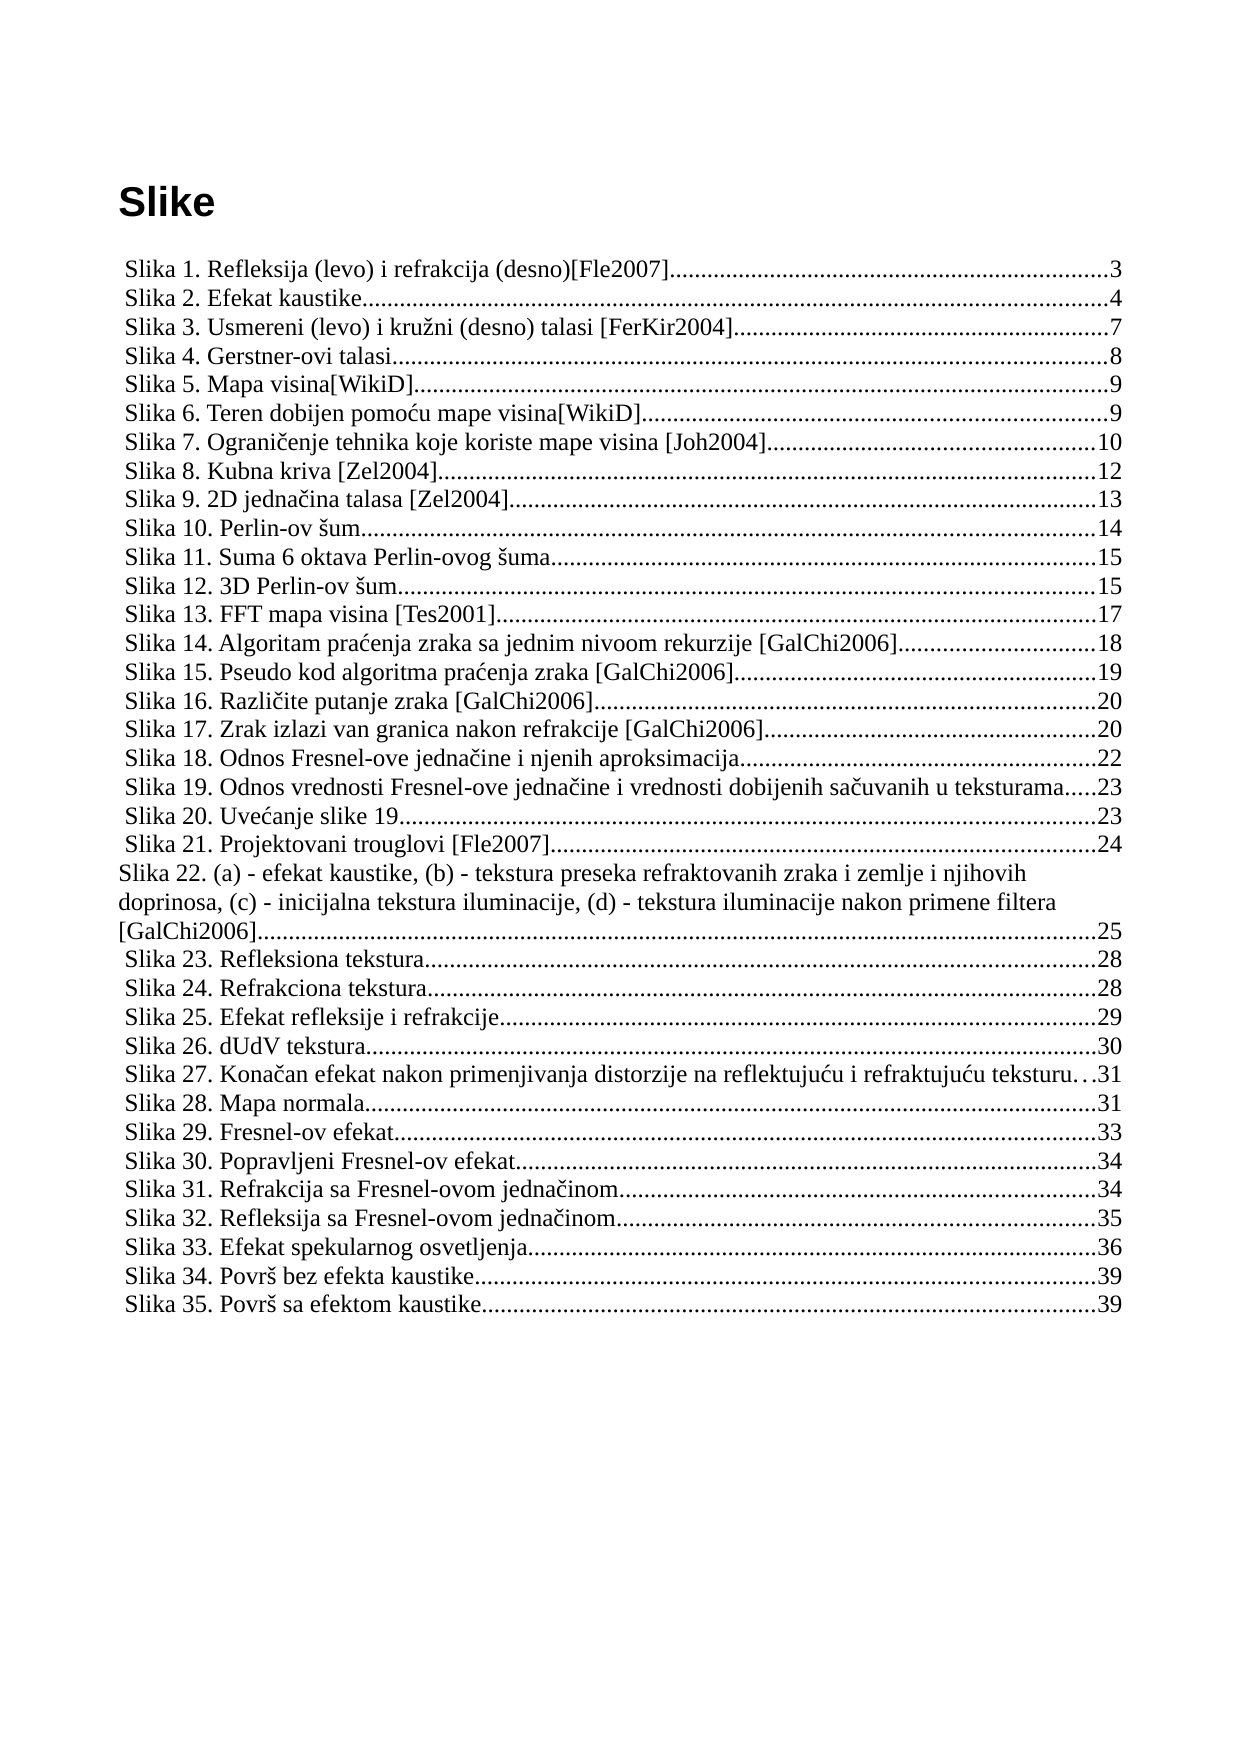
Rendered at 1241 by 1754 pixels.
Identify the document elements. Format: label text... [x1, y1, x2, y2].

text Slika 30. Popravljeni Fresnel-ov efekat 34 [118, 1146, 1122, 1174]
text Slika 11. Suma 6 oktava Perlin-ovog šuma 15 [118, 542, 1122, 571]
text Slika 22. (a) - efekat kaustike, (b) - tekstura preseka refraktovanih zraka i zemlje i njihovih doprinosa, (c) - inicijalna tekstura iluminacije, (d) - tekstura iluminacije nakon primene filtera [GalChi2006] 25 [118, 858, 1122, 944]
text Slika 29. Fresnel-ov efekat 33 [118, 1117, 1122, 1146]
text Slika 16. Različite putanje zraka [GalChi2006] 20 [118, 686, 1122, 714]
text Slika 4. Gerstner-ovi talasi 8 [118, 341, 1122, 369]
text Slika 26. dUdV tekstura 30 [118, 1031, 1122, 1059]
text Slika 10. Perlin-ov šum 14 [118, 513, 1122, 542]
text Slika 19. Odnos vrednosti Fresnel-ove jednačine i vrednosti dobijenih sačuvanih u teksturama 23 [118, 772, 1122, 801]
text Slika 31. Refrakcija sa Fresnel-ovom jednačinom 34 [118, 1174, 1122, 1203]
text Slika 13. FFT mapa visina [Tes2001] 17 [118, 599, 1122, 628]
text Slika 35. Površ sa efektom kaustike 39 [118, 1289, 1122, 1318]
subtitle Slike [118, 177, 1122, 225]
text Slika 6. Teren dobijen pomoću mape visina[WikiD] 9 [118, 398, 1122, 427]
text Slika 33. Efekat spekularnog osvetljenja 36 [118, 1232, 1122, 1261]
text Slika 12. 3D Perlin-ov šum 15 [118, 571, 1122, 599]
text Slika 5. Mapa visina[WikiD] 9 [118, 369, 1122, 398]
text Slika 28. Mapa normala 31 [118, 1088, 1122, 1117]
text Slika 1. Refleksija (levo) i refrakcija (desno)[Fle2007] 3 [118, 254, 1122, 283]
text Slika 34. Površ bez efekta kaustike 39 [118, 1261, 1122, 1289]
text Slika 32. Refleksija sa Fresnel-ovom jednačinom 35 [118, 1203, 1122, 1232]
text Slika 7. Ograničenje tehnika koje koriste mape visina [Joh2004] 10 [118, 427, 1122, 456]
text Slika 8. Kubna kriva [Zel2004] 12 [118, 456, 1122, 484]
text Slika 15. Pseudo kod algoritma praćenja zraka [GalChi2006] 19 [118, 657, 1122, 686]
text Slika 20. Uvećanje slike 19 23 [118, 801, 1122, 829]
text Slika 23. Refleksiona tekstura 28 [118, 944, 1122, 973]
text Slika 9. 2D jednačina talasa [Zel2004] 13 [118, 484, 1122, 513]
text Slika 25. Efekat refleksije i refrakcije 29 [118, 1002, 1122, 1031]
text Slika 24. Refrakciona tekstura 28 [118, 973, 1122, 1002]
text Slika 3. Usmereni (levo) i kružni (desno) talasi [FerKir2004] 7 [118, 312, 1122, 341]
text Slika 14. Algoritam praćenja zraka sa jednim nivoom rekurzije [GalChi2006] 18 [118, 628, 1122, 657]
text Slika 21. Projektovani trouglovi [Fle2007] 24 [118, 829, 1122, 858]
text Slika 2. Efekat kaustike 4 [118, 283, 1122, 312]
text Slika 17. Zrak izlazi van granica nakon refrakcije [GalChi2006] 20 [118, 714, 1122, 743]
text Slika 18. Odnos Fresnel-ove jednačine i njenih aproksimacija 22 [118, 743, 1122, 772]
text Slika 27. Konačan efekat nakon primenjivanja distorzije na reflektujuću i refraktujuću teksturu 31 [118, 1059, 1122, 1088]
